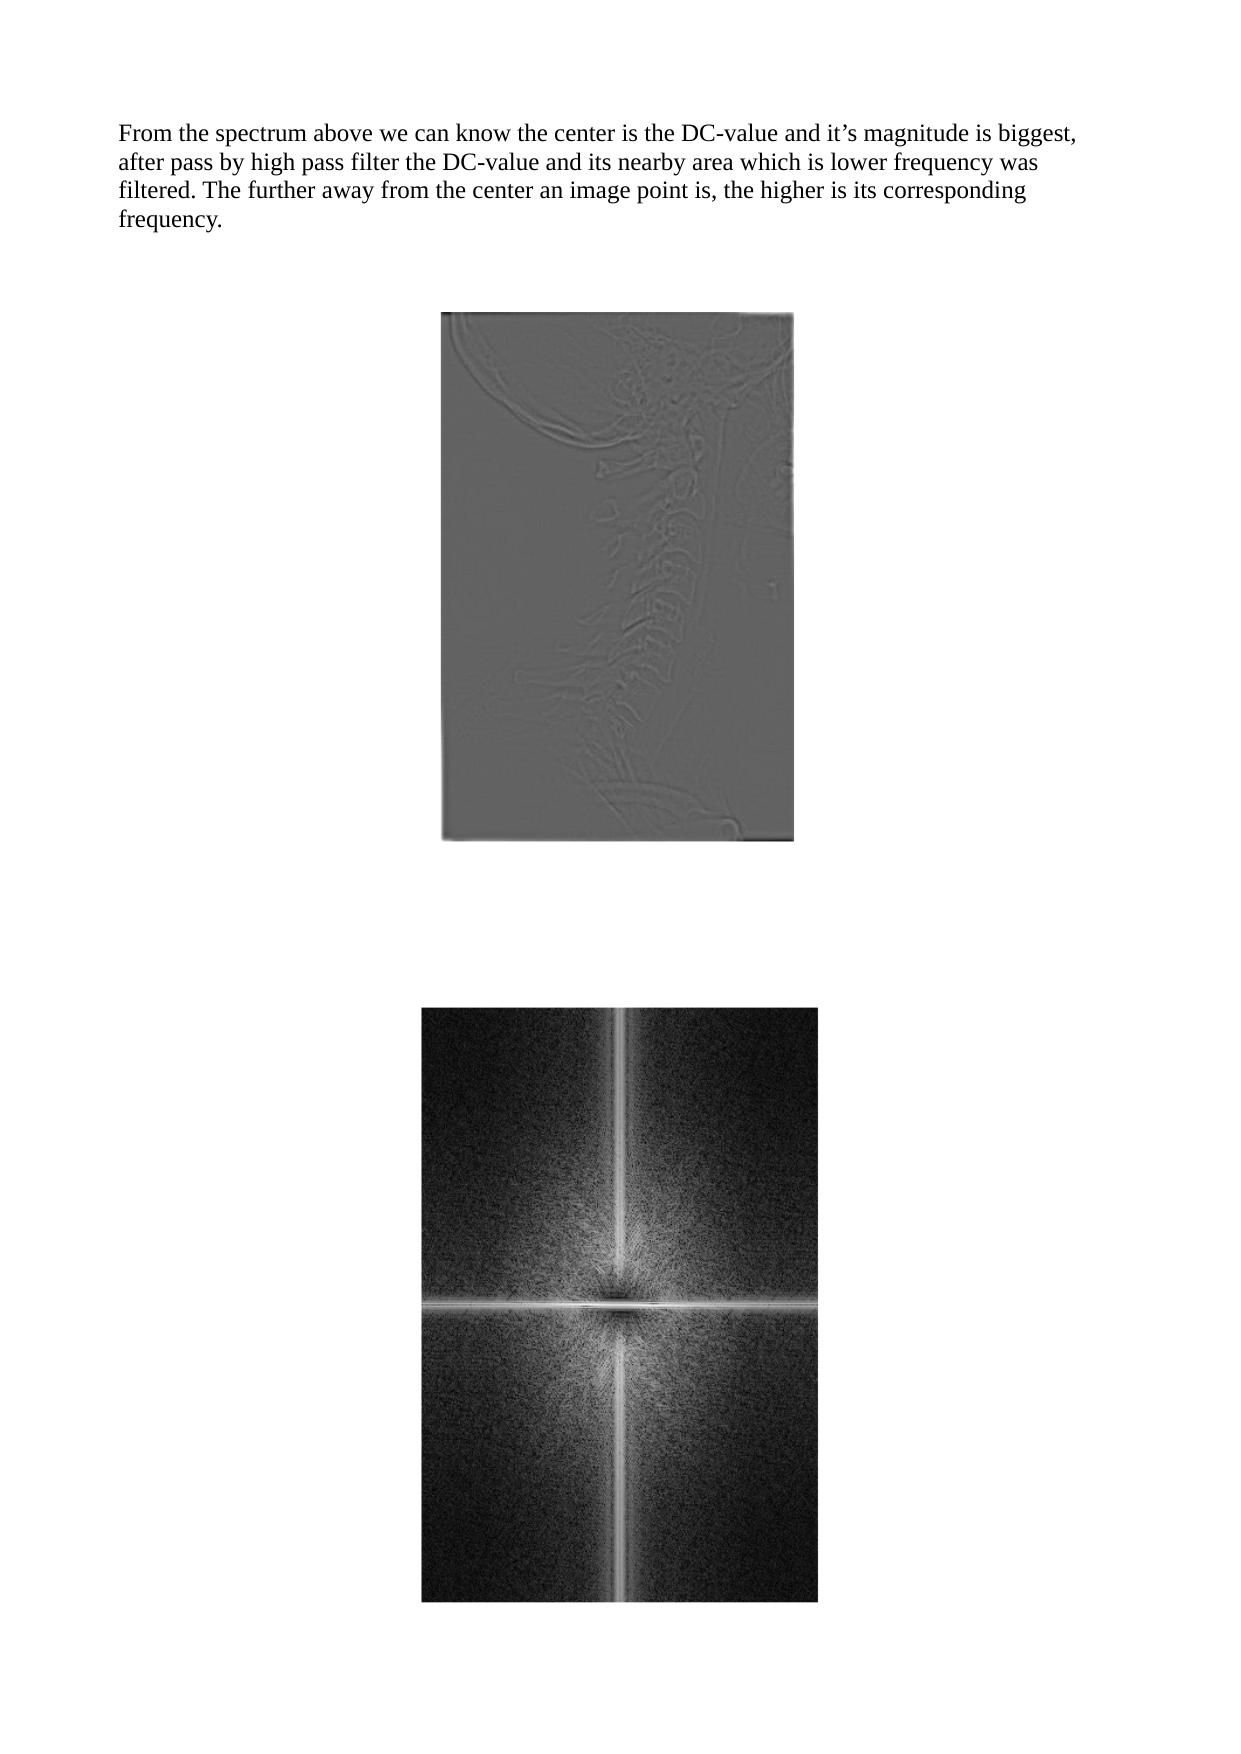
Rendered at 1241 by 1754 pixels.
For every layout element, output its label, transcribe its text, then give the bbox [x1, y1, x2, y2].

text From the spectrum above we can know the center is the DC-value and it’s magnitude is biggest, after pass by high pass filter the DC-value and its nearby area which is lower frequency was filtered. The further away from the center an image point is, the higher is its corresponding frequency. [118, 118, 1122, 233]
picture [346, 283, 892, 907]
picture [314, 975, 928, 1676]
